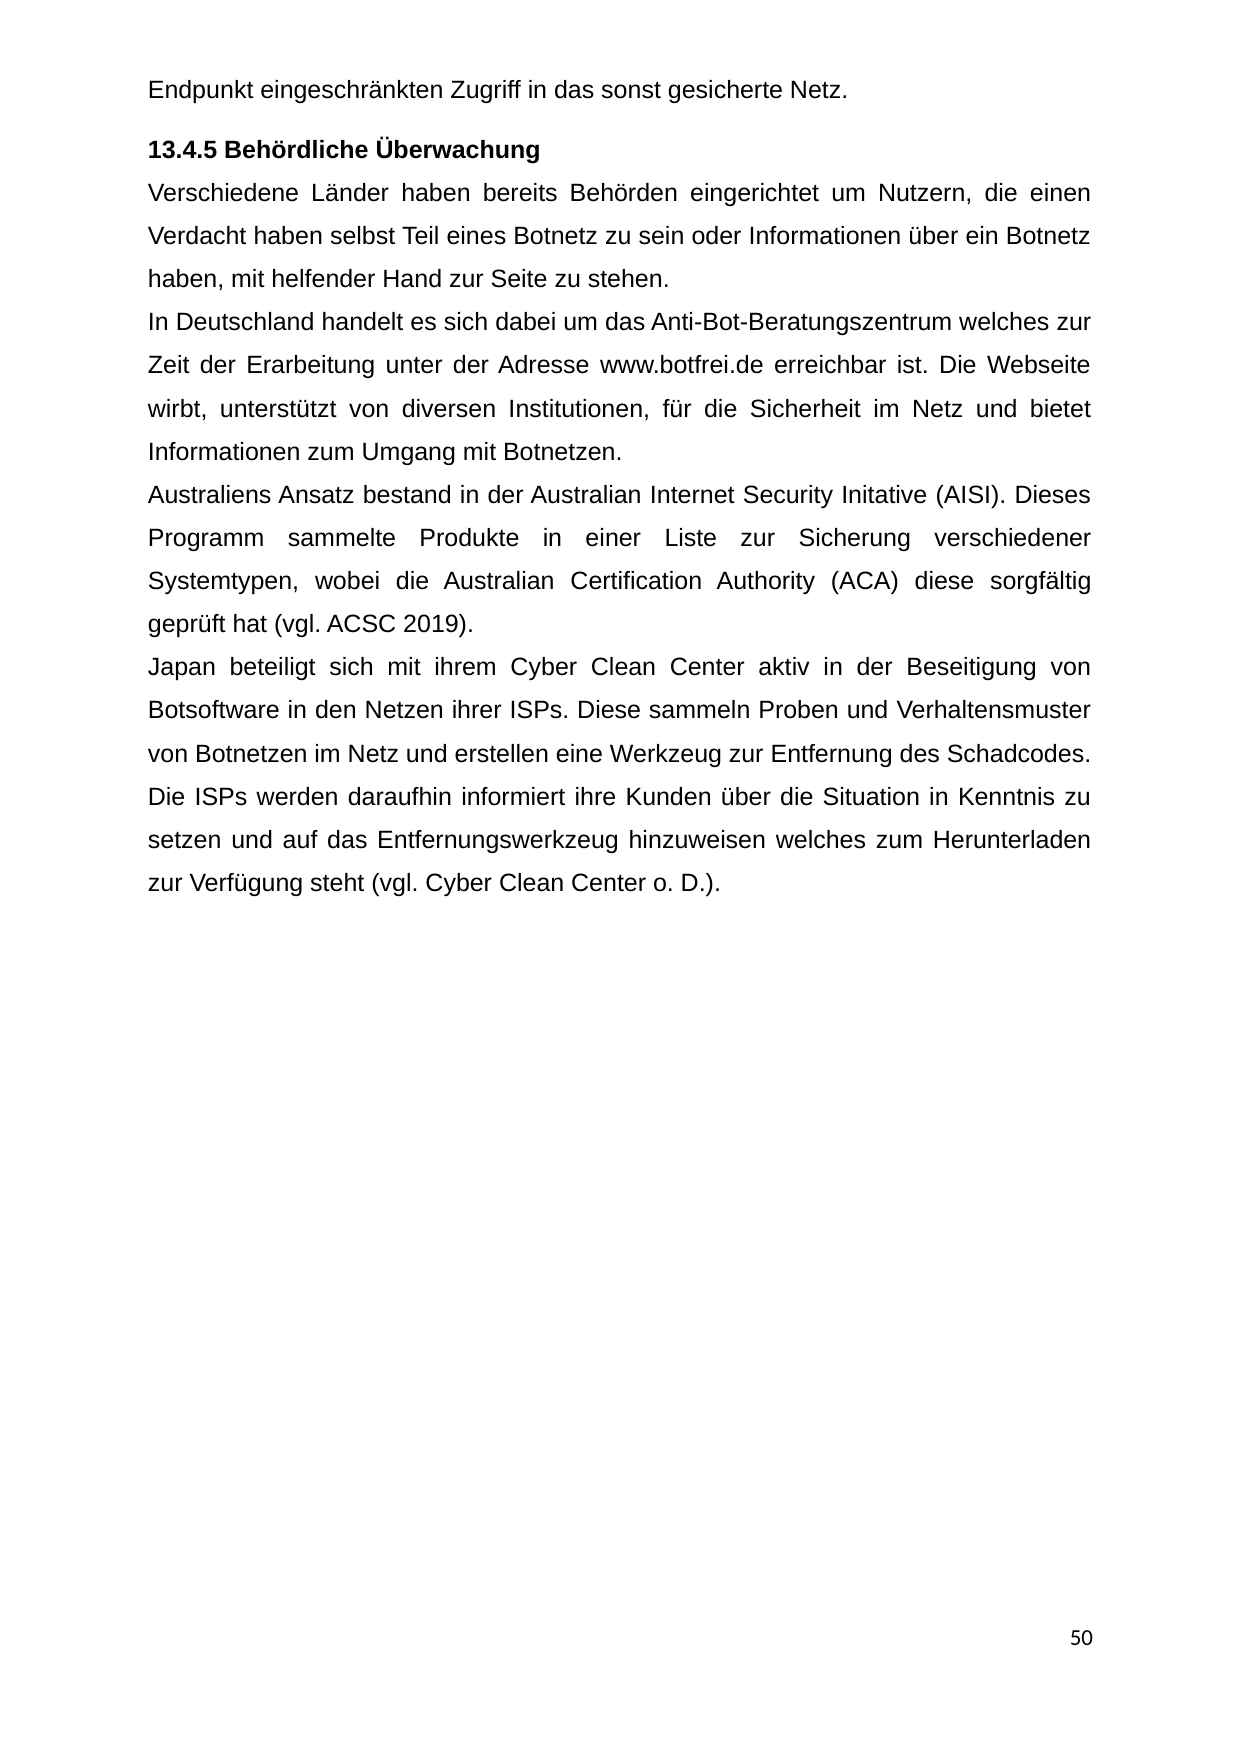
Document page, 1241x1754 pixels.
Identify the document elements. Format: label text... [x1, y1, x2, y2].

text Verschiedene Länder haben bereits Behörden eingerichtet um Nutzern, die einen Verdacht haben selbst Teil eines Botnetz zu sein oder Informationen über ein Botnetz haben, mit helfender Hand zur Seite zu stehen. In Deutschland handelt es sich dabei um das Anti-Bot-Beratungszentrum welches zur Zeit der Erarbeitung unter der Adresse www.botfrei.de erreichbar ist. Die Webseite wirbt, unterstützt von diversen Institutionen, für die Sicherheit im Netz und bietet Informationen zum Umgang mit Botnetzen. Australiens Ansatz bestand in der Australian Internet Security Initative (AISI). Dieses Programm sammelte Produkte in einer Liste zur Sicherung verschiedener Systemtypen, wobei die Australian Certification Authority (ACA) diese sorgfältig geprüft hat (vgl. ACSC 2019). Japan beteiligt sich mit ihrem Cyber Clean Center aktiv in der Beseitigung von Botsoftware in den Netzen ihrer ISPs. Diese sammeln Proben und Verhaltensmuster von Botnetzen im Netz und erstellen eine Werkzeug zur Entfernung des Schadcodes. Die ISPs werden daraufhin informiert ihre Kunden über die Situation in Kenntnis zu setzen und auf das Entfernungswerkzeug hinzuweisen welches zum Herunterladen zur Verfügung steht (vgl. Cyber Clean Center o. D.). [148, 178, 1093, 897]
subtitle 13.4.5 Behördliche Überwachung [148, 135, 1093, 163]
text Endpunkt eingeschränkten Zugriff in das sonst gesicherte Netz. [148, 75, 1093, 104]
